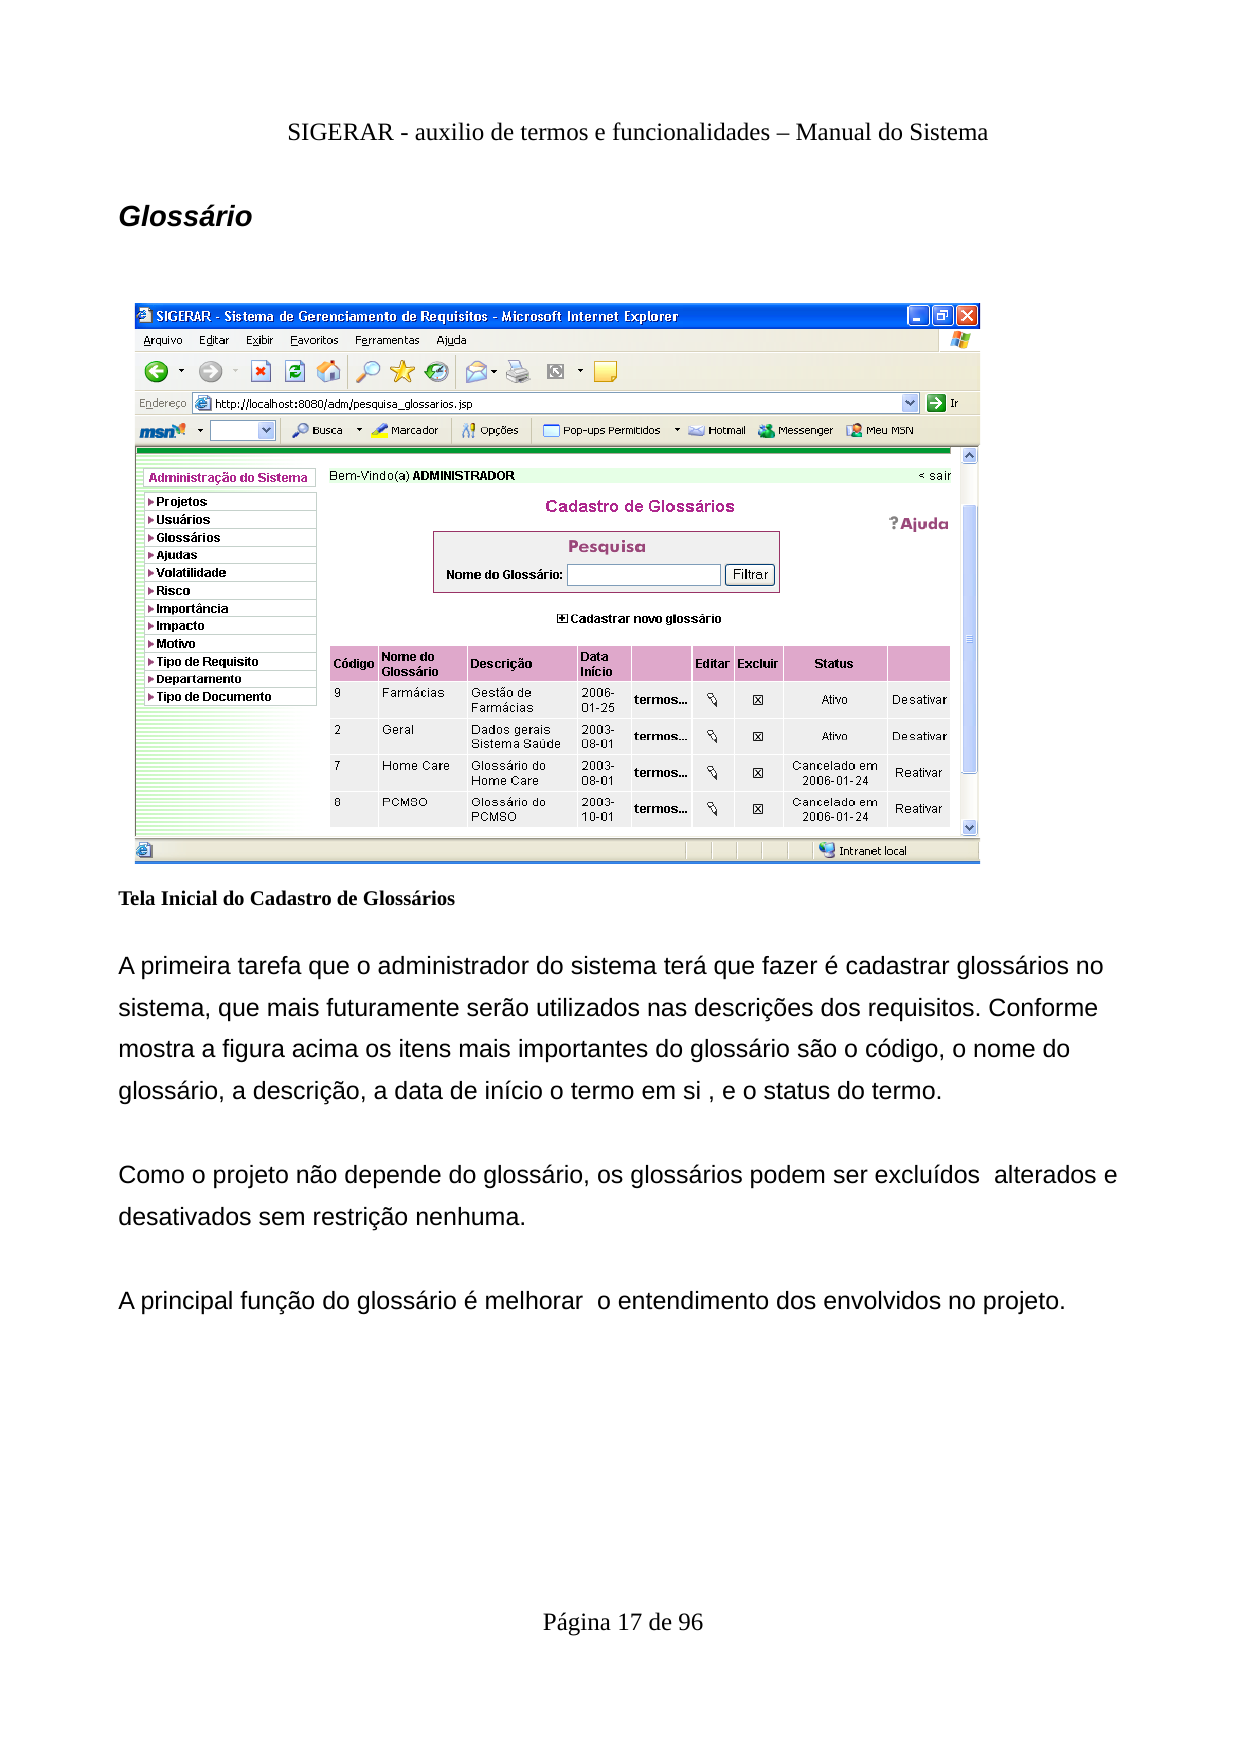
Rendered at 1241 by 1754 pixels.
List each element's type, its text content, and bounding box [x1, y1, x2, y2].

text A primeira tarefa que o administrador do sistema terá que fazer é cadastrar glossários no sistema, que mais futuramente serão utilizados nas descrições dos requisitos. Conforme mostra a figura acima os itens mais importantes do glossário são o código, o nome do glossário, a descrição, a data de início o termo em si , e o status do termo. [118, 952, 1134, 1105]
text Como o projeto não depende do glossário, os glossários podem ser excluídos alterados e desativados sem restrição nenhuma. [118, 1161, 1134, 1231]
text A principal função do glossário é melhorar o entendimento dos envolvidos no projeto. [118, 1287, 1134, 1314]
subtitle Glossário [118, 200, 1134, 233]
picture [134, 303, 981, 864]
text Tela Inicial do Cadastro de Glossários [118, 887, 1134, 910]
